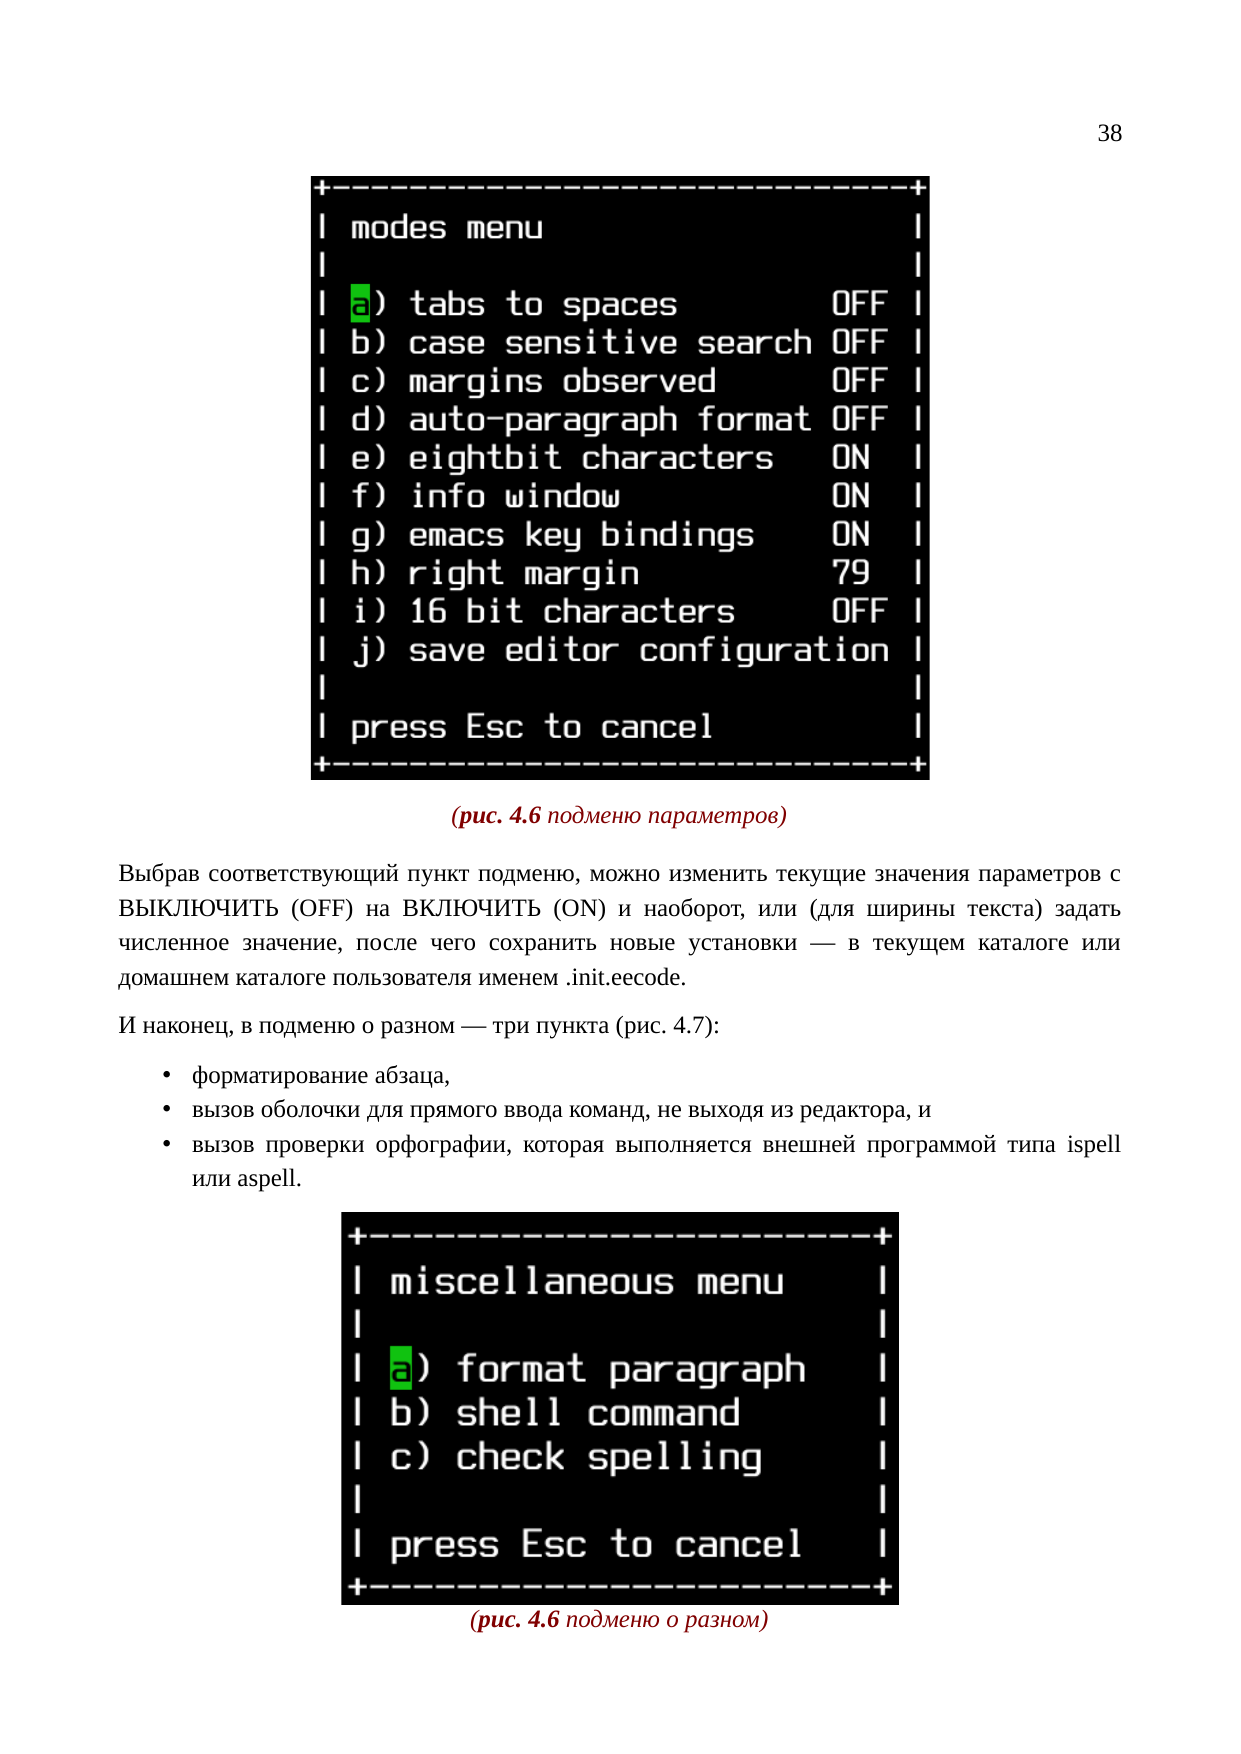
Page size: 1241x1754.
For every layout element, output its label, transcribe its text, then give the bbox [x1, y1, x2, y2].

picture [341, 1212, 899, 1605]
text (рис. 4.6 подменю о разном) [118, 1212, 1122, 1633]
text (рис. 4.6 подменю параметров) [118, 800, 1122, 829]
text Выбрав соответствующий пункт подменю, можно изменить текущие значения параметров с ВЫКЛЮЧИТЬ (OFF) на ВКЛЮЧИТЬ (ON) и наоборот, или (для ширины текста) задать численное значение, после чего сохранить новые установки — в текущем каталоге или домашнем каталоге пользователя именем .init.eecode. [118, 858, 1122, 990]
text И наконец, в подменю о разном — три пункта (рис. 4.7): [118, 1011, 1122, 1039]
list вызов оболочки для прямого ввода команд, не выходя из редактора, и [162, 1094, 1122, 1123]
list форматирование абзаца, [162, 1060, 1122, 1088]
picture [310, 176, 930, 780]
list вызов проверки орфографии, которая выполняется внешней программой типа ispell или aspell. [162, 1129, 1122, 1192]
